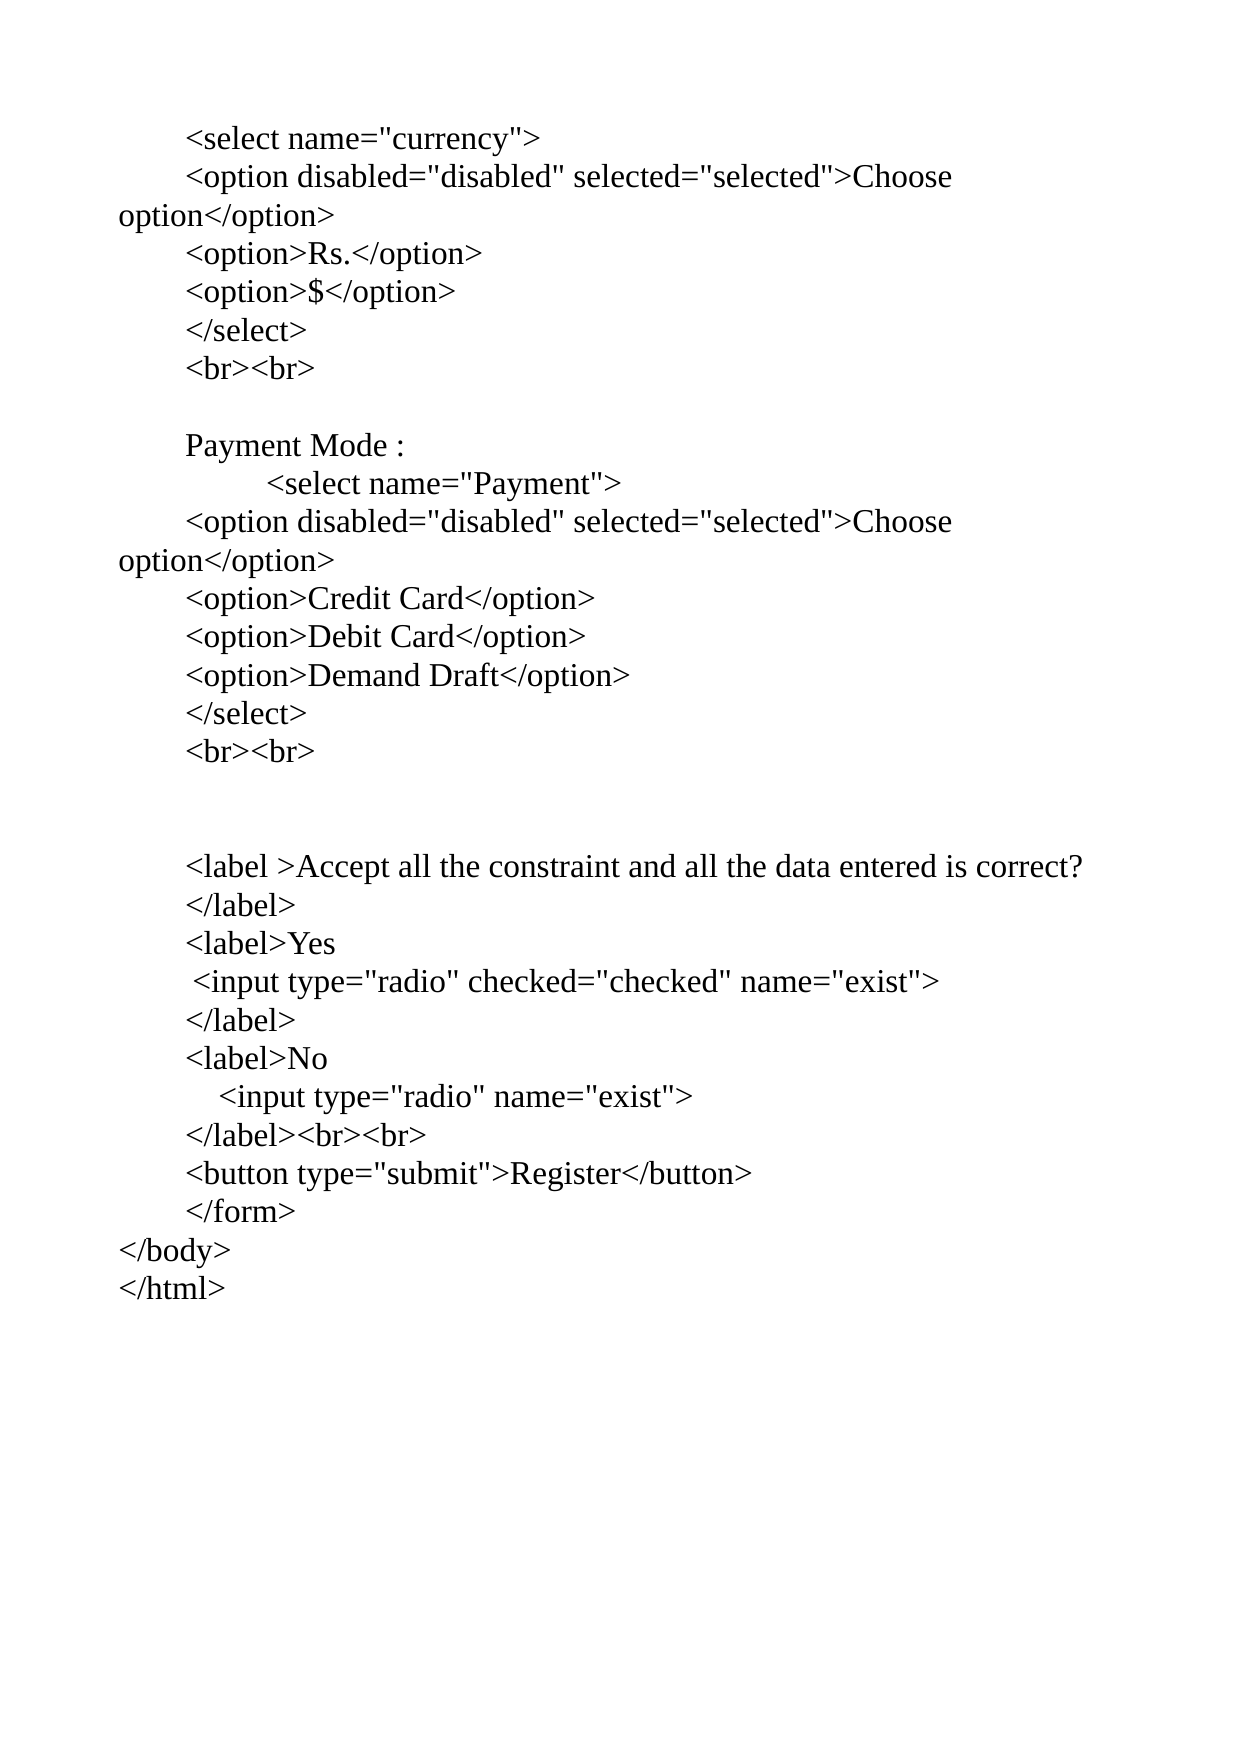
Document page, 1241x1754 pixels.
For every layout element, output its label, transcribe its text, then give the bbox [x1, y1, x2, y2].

text <br><br> [118, 348, 1122, 386]
text <option>$</option> [118, 271, 1122, 310]
text <label >Accept all the constraint and all the data entered is correct? [118, 846, 1122, 885]
text <option disabled="disabled" selected="selected">Choose option</option> [118, 156, 1122, 233]
text </body> [118, 1230, 1122, 1268]
text <option>Credit Card</option> [118, 578, 1122, 616]
text </select> [118, 693, 1122, 731]
text <label>Yes [118, 923, 1122, 961]
text </html> [118, 1268, 1122, 1306]
text <option>Debit Card</option> [118, 616, 1122, 655]
text </label> [118, 885, 1122, 923]
text </select> [118, 310, 1122, 348]
text <input type="radio" checked="checked" name="exist"> [118, 961, 1122, 1000]
text </form> [118, 1191, 1122, 1230]
text <button type="submit">Register</button> [118, 1153, 1122, 1191]
text </label> [118, 1000, 1122, 1038]
text <option>Rs.</option> [118, 233, 1122, 271]
text <label>No [118, 1038, 1122, 1076]
text <select name="currency"> [118, 118, 1122, 156]
text </label><br><br> [118, 1115, 1122, 1153]
text <select name="Payment"> [118, 463, 1122, 501]
text <option>Demand Draft</option> [118, 655, 1122, 693]
text Payment Mode : [118, 425, 1122, 463]
text <br><br> [118, 731, 1122, 770]
text <input type="radio" name="exist"> [118, 1076, 1122, 1115]
text <option disabled="disabled" selected="selected">Choose option</option> [118, 501, 1122, 578]
